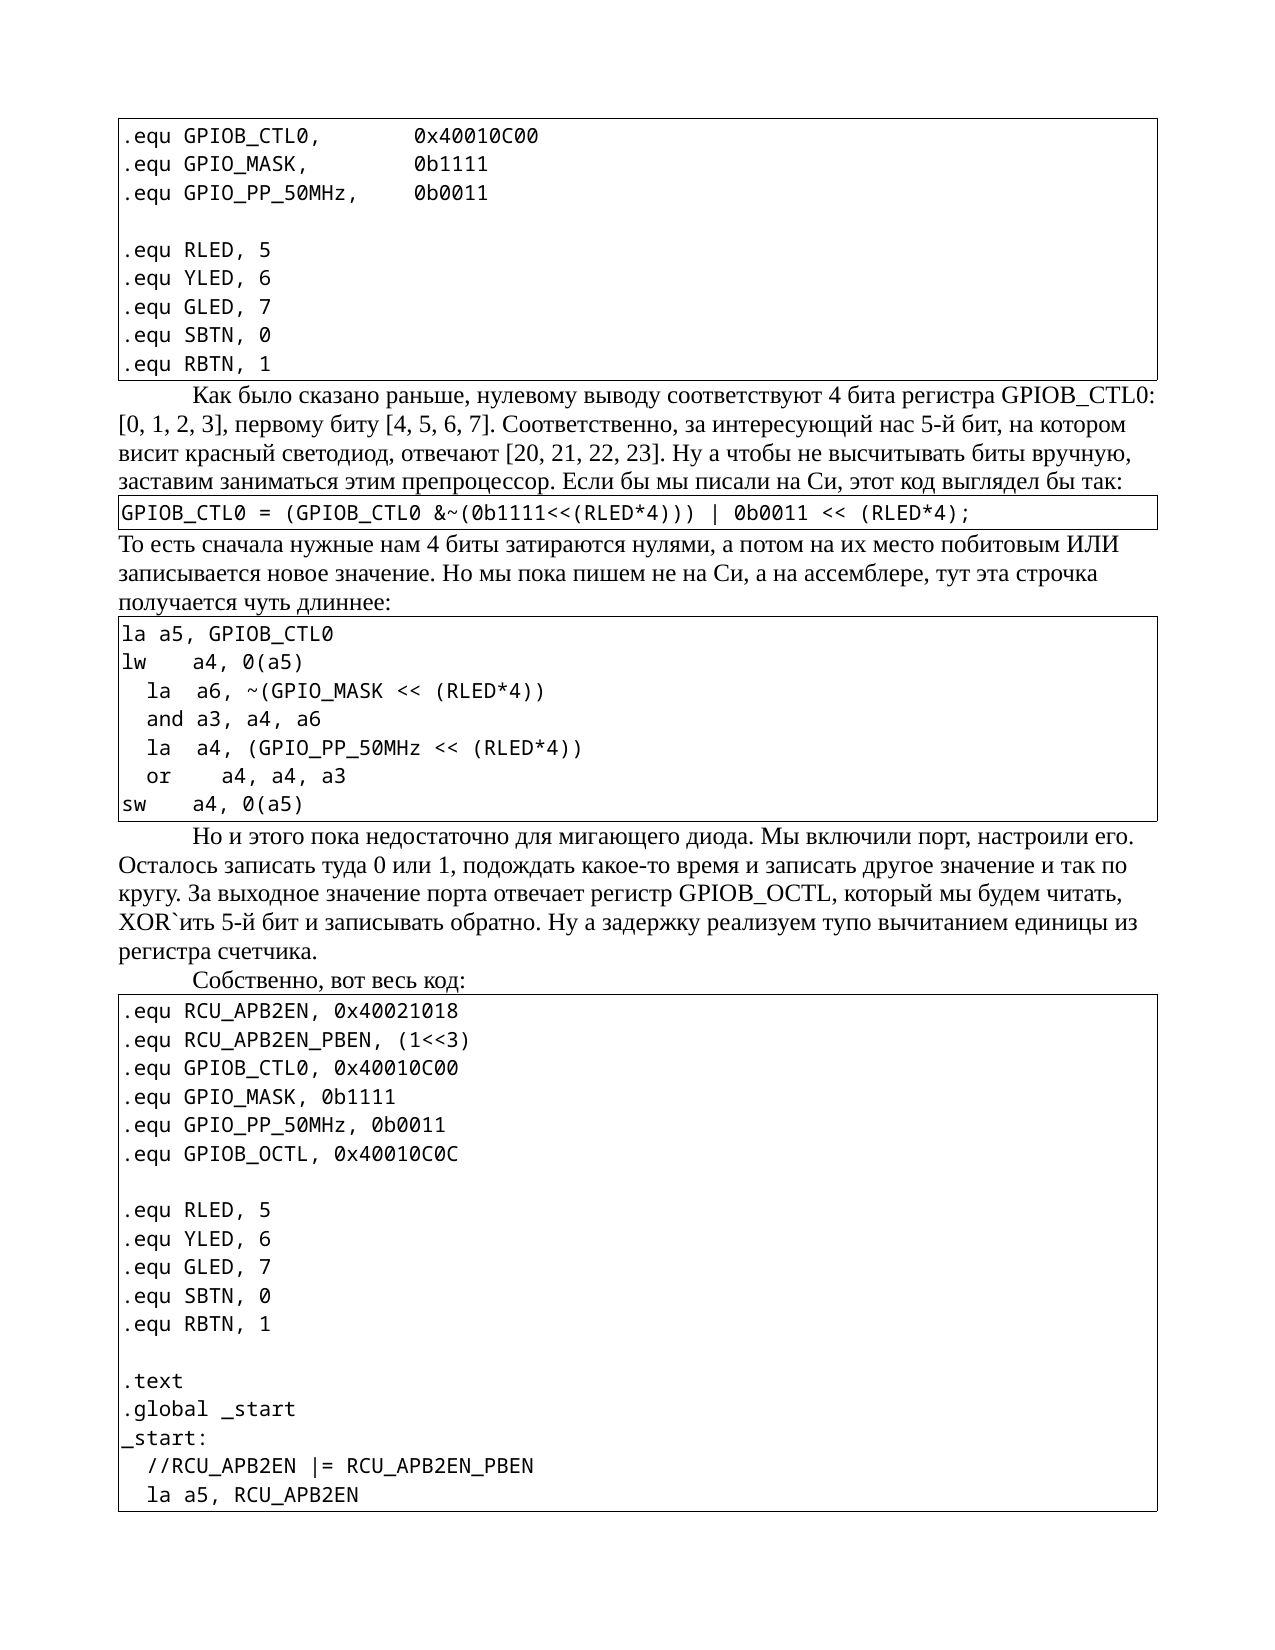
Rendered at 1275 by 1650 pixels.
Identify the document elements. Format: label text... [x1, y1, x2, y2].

text .equ GPIO_PP_50MHz, 0b0011 [119, 175, 1157, 206]
text .equ GPIO_MASK, 0b1111 [119, 147, 1157, 175]
text GPIOB_CTL0 = (GPIOB_CTL0 &~(0b1111<<(RLED*4))) | 0b0011 << (RLED*4); [119, 496, 1157, 529]
text lw a4, 0(a5) [119, 644, 1157, 673]
text .equ GPIO_MASK, 0b1111 [119, 1079, 1157, 1107]
text .equ RLED, 5 [119, 1192, 1157, 1221]
text Но и этого пока недостаточно для мигающего диода. Мы включили порт, настроили его. Осталось записать туда 0 или 1, подождать какое-то время и записать другое значение и так по кругу. За выходное значение порта отвечает регистр GPIOB_OCTL, который мы будем читать, XOR`ить 5-й бит и записывать обратно. Ну а задержку реализуем тупо вычитанием единицы из регистра счетчика. [118, 822, 1157, 965]
text .equ GPIOB_OCTL, 0x40010C0C [119, 1136, 1157, 1167]
text la a6, ~(GPIO_MASK << (RLED*4)) [119, 673, 1157, 701]
text .text [119, 1363, 1157, 1392]
text .equ YLED, 6 [119, 260, 1157, 289]
text or a4, a4, a3 [119, 758, 1157, 786]
text .equ YLED, 6 [119, 1221, 1157, 1249]
text .equ RBTN, 1 [119, 1306, 1157, 1338]
text la a4, (GPIO_PP_50MHz << (RLED*4)) [119, 729, 1157, 758]
text .equ GPIO_PP_50MHz, 0b0011 [119, 1107, 1157, 1136]
text and a3, a4, a6 [119, 701, 1157, 729]
text .equ GLED, 7 [119, 289, 1157, 317]
text То есть сначала нужные нам 4 биты затираются нулями, а потом на их место побитовым ИЛИ записывается новое значение. Но мы пока пишем не на Си, а на ассемблере, тут эта строчка получается чуть длиннее: [118, 530, 1157, 616]
text //RCU_APB2EN |= RCU_APB2EN_PBEN [119, 1448, 1157, 1477]
text .global _start [119, 1392, 1157, 1420]
text la a5, GPIOB_CTL0 [119, 617, 1157, 644]
text .equ GPIOB_CTL0, 0x40010C00 [119, 1050, 1157, 1079]
text .equ RCU_APB2EN_PBEN, (1<<3) [119, 1022, 1157, 1050]
text Собственно, вот весь код: [118, 965, 1157, 993]
text _start: [119, 1420, 1157, 1448]
text la a5, RCU_APB2EN [119, 1477, 1157, 1511]
text .equ SBTN, 0 [119, 317, 1157, 346]
text .equ RBTN, 1 [119, 346, 1157, 380]
text .equ RCU_APB2EN, 0x40021018 [119, 995, 1157, 1022]
text .equ RLED, 5 [119, 232, 1157, 260]
text .equ SBTN, 0 [119, 1278, 1157, 1306]
text Как было сказано раньше, нулевому выводу соответствуют 4 бита регистра GPIOB_CTL0: [0, 1, 2, 3], первому биту [4, 5, 6, 7]. Соответственно, за интересующий нас 5-й бит, на котором висит красный светодиод, отвечают [20, 21, 22, 23]. Ну а чтобы не высчитывать биты вручную, заставим заниматься этим препроцессор. Если бы мы писали на Си, этот код выглядел бы так: [118, 381, 1157, 495]
text .equ GPIOB_CTL0, 0x40010C00 [119, 119, 1157, 147]
text sw a4, 0(a5) [119, 786, 1157, 821]
text .equ GLED, 7 [119, 1249, 1157, 1278]
